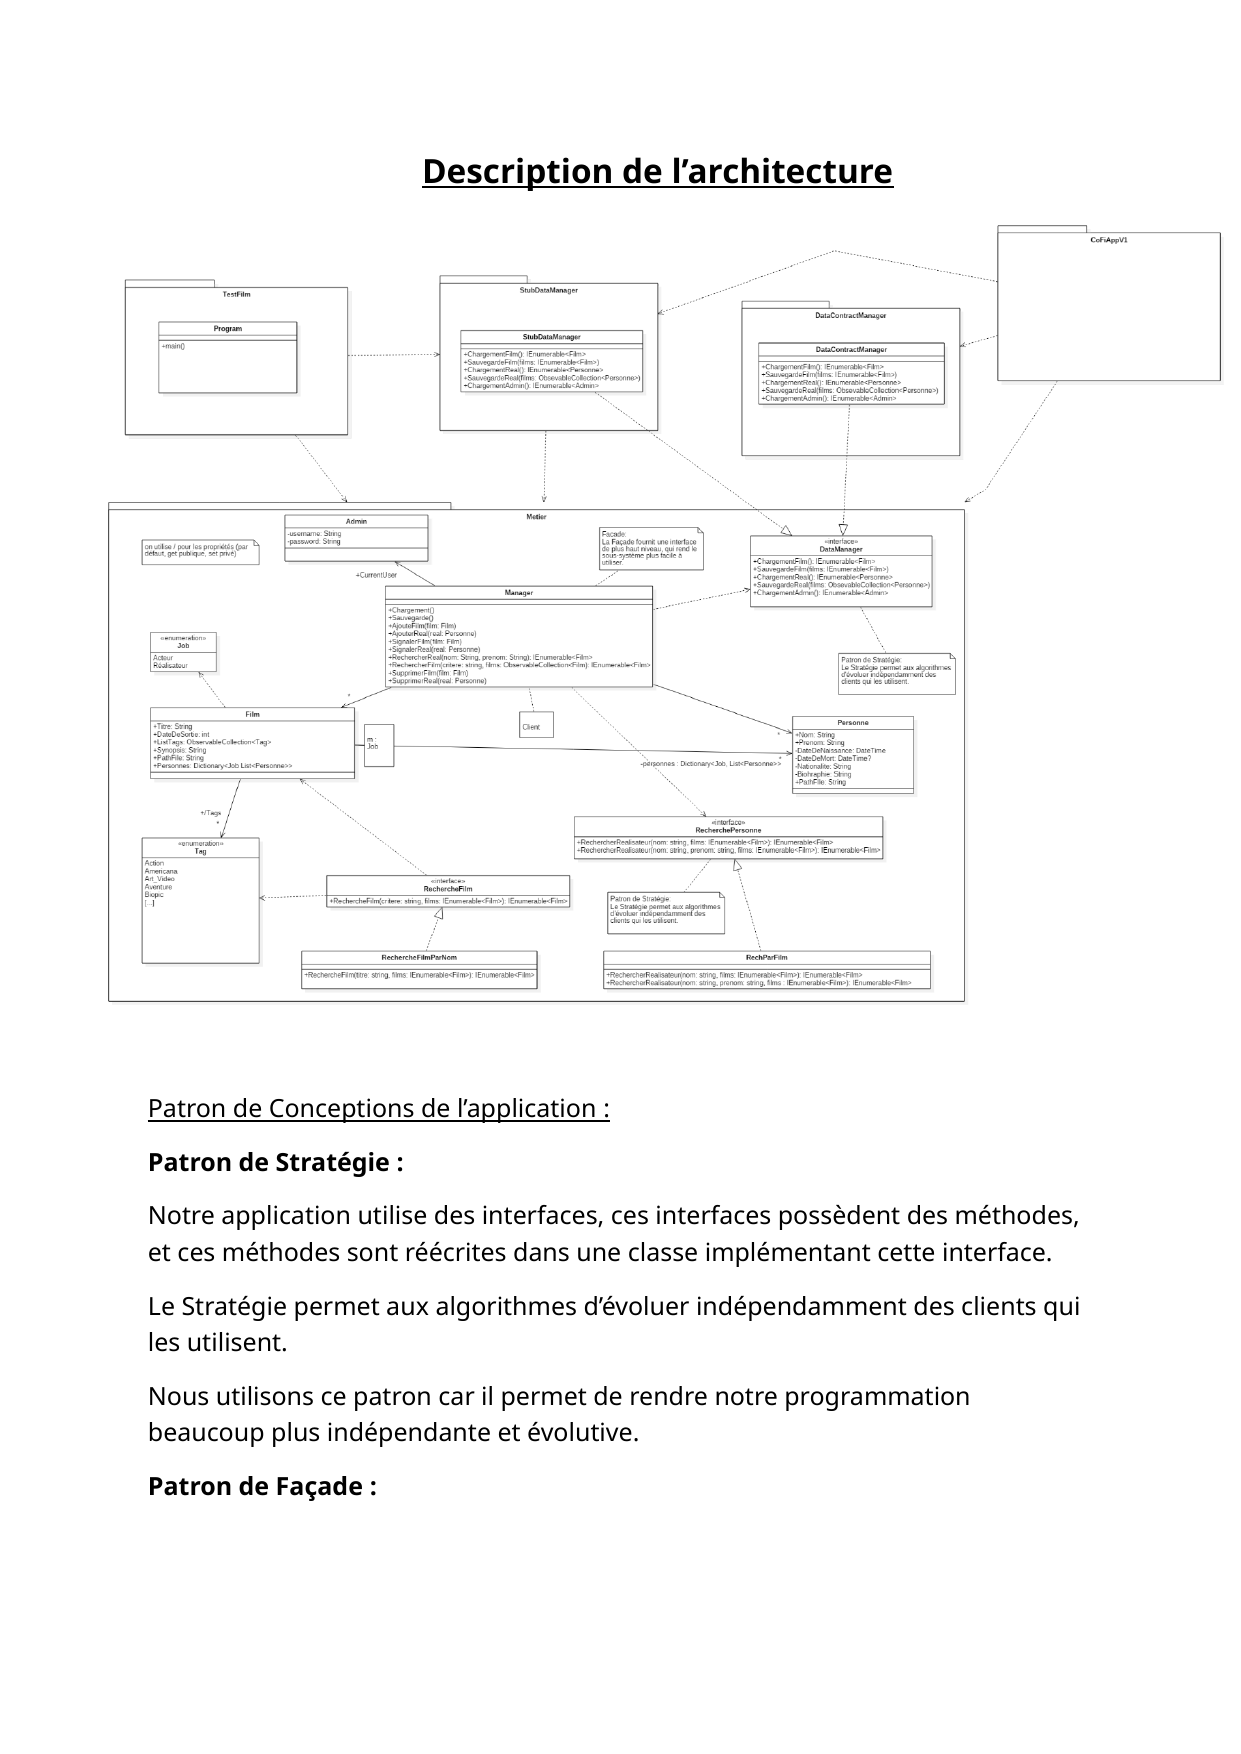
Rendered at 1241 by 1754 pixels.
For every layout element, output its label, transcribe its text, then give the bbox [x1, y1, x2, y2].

text Patron de Stratégie : [148, 1144, 1093, 1178]
text Patron de Façade : [148, 1468, 1093, 1503]
text Le Stratégie permet aux algorithmes d’évoluer indépendamment des clients qui les utilisent. [148, 1288, 1093, 1359]
text Patron de Conceptions de l’application : [148, 1091, 1093, 1125]
text Notre application utilise des interfaces, ces interfaces possèdent des méthodes, et ces méthodes sont réécrites dans une classe implémentant cette interface. [148, 1198, 1093, 1269]
text Nous utilisons ce patron car il permet de rendre notre programmation beaucoup plus indépendante et évolutive. [148, 1378, 1093, 1449]
picture [103, 220, 1241, 1022]
list Description de l’architecture [223, 148, 1093, 193]
